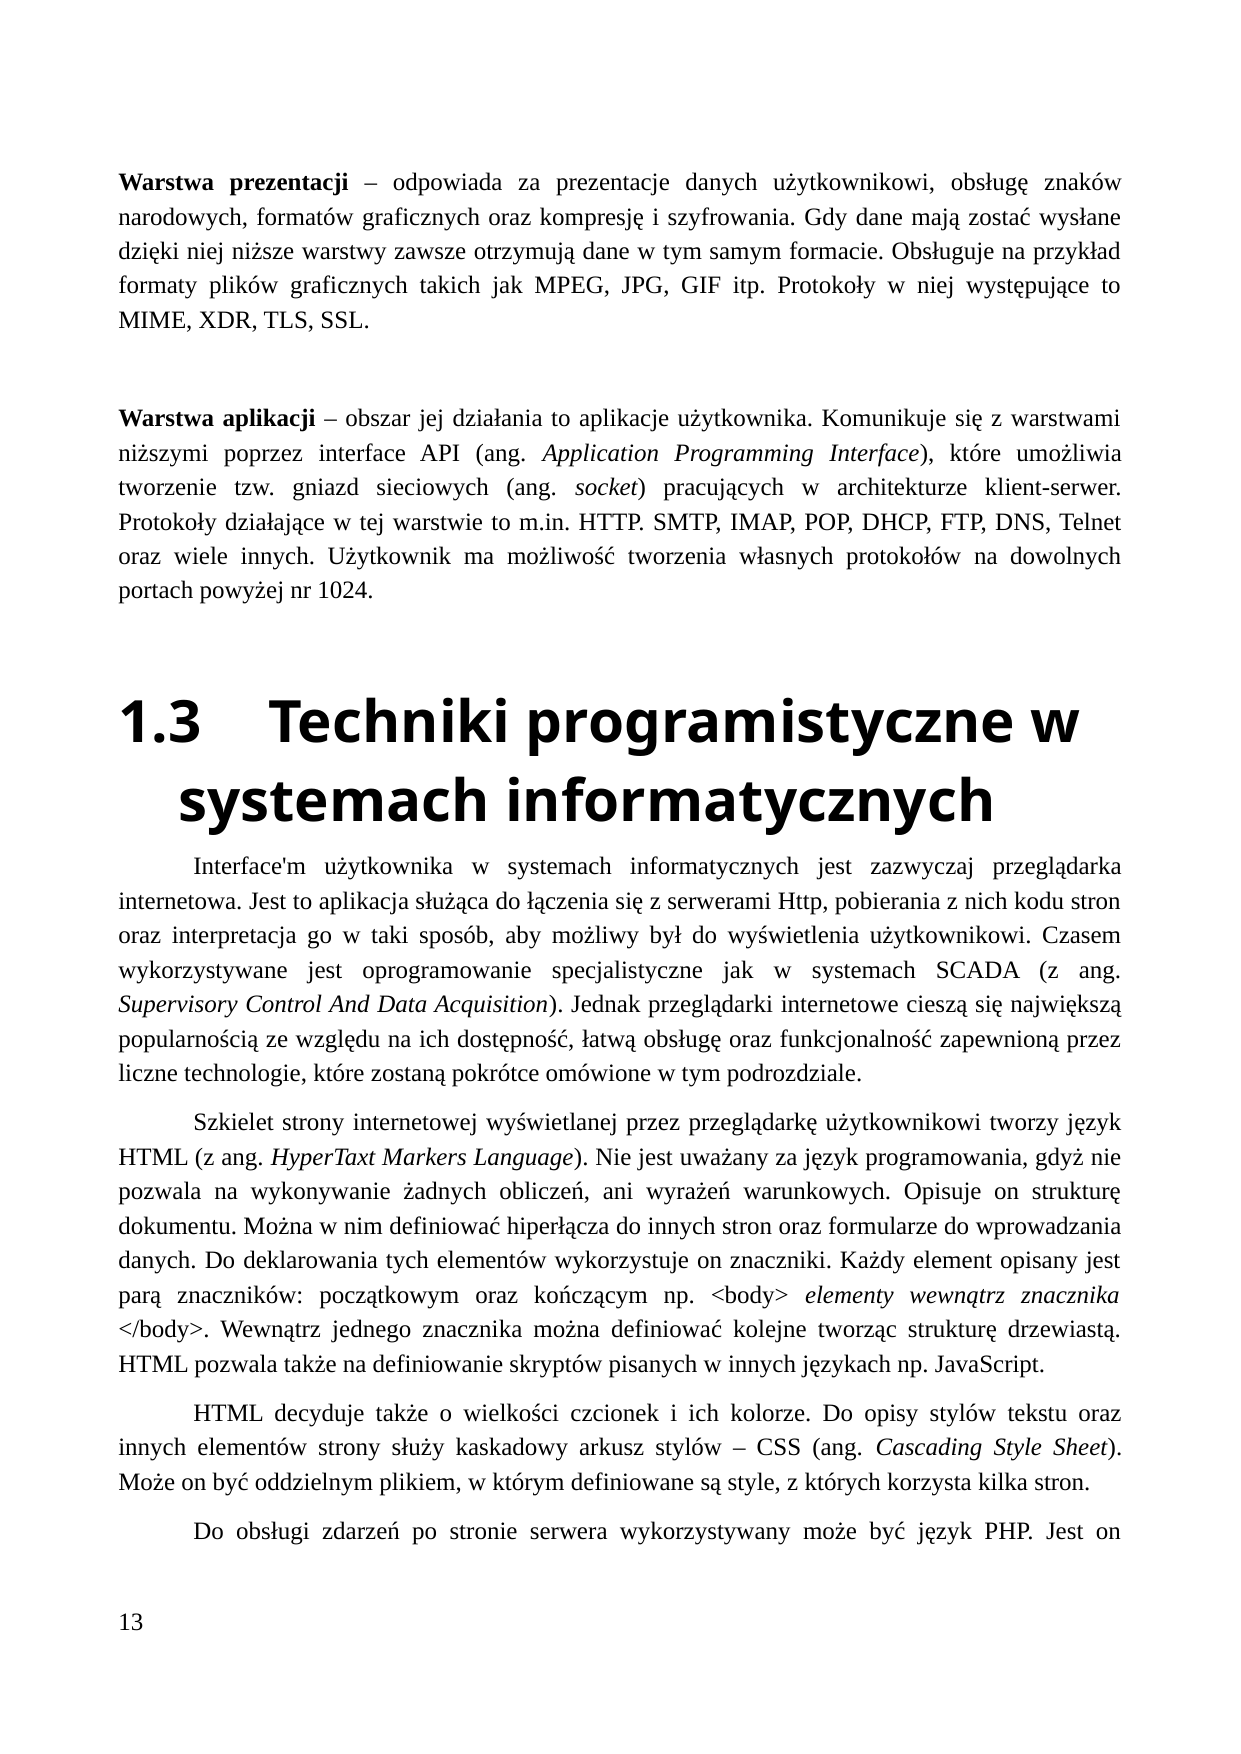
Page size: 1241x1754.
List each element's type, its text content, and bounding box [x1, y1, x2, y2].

subtitle Techniki programistyczne w systemach informatycznych [118, 680, 1122, 839]
text Warstwa prezentacji – odpowiada za prezentacje danych użytkownikowi, obsługę znaków narodowych, formatów graficznych oraz kompresję i szyfrowania. Gdy dane mają zostać wysłane dzięki niej niższe warstwy zawsze otrzymują dane w tym samym formacie. Obsługuje na przykład formaty plików graficznych takich jak MPEG, JPG, GIF itp. Protokoły w niej występujące to MIME, XDR, TLS, SSL. [118, 167, 1122, 334]
text HTML decyduje także o wielkości czcionek i ich kolorze. Do opisy stylów tekstu oraz innych elementów strony służy kaskadowy arkusz stylów – CSS (ang. Cascading Style Sheet). Może on być oddzielnym plikiem, w którym definiowane są style, z których korzysta kilka stron. [118, 1398, 1122, 1496]
text Interface'm użytkownika w systemach informatycznych jest zazwyczaj przeglądarka internetowa. Jest to aplikacja służąca do łączenia się z serwerami Http, pobierania z nich kodu stron oraz interpretacja go w taki sposób, aby możliwy był do wyświetlenia użytkownikowi. Czasem wykorzystywane jest oprogramowanie specjalistyczne jak w systemach SCADA (z ang. Supervisory Control And Data Acquisition). Jednak przeglądarki internetowe cieszą się największą popularnością ze względu na ich dostępność, łatwą obsługę oraz funkcjonalność zapewnioną przez liczne technologie, które zostaną pokrótce omówione w tym podrozdziale. [118, 851, 1122, 1087]
text Warstwa aplikacji – obszar jej działania to aplikacje użytkownika. Komunikuje się z warstwami niższymi poprzez interface API (ang. Application Programming Interface), które umożliwia tworzenie tzw. gniazd sieciowych (ang. socket) pracujących w architekturze klient-serwer. Protokoły działające w tej warstwie to m.in. HTTP. SMTP, IMAP, POP, DHCP, FTP, DNS, Telnet oraz wiele innych. Użytkownik ma możliwość tworzenia własnych protokołów na dowolnych portach powyżej nr 1024. [118, 403, 1122, 604]
text Szkielet strony internetowej wyświetlanej przez przeglądarkę użytkownikowi tworzy język HTML (z ang. HyperTaxt Markers Language). Nie jest uważany za język programowania, gdyż nie pozwala na wykonywanie żadnych obliczeń, ani wyrażeń warunkowych. Opisuje on strukturę dokumentu. Można w nim definiować hiperłącza do innych stron oraz formularze do wprowadzania danych. Do deklarowania tych elementów wykorzystuje on znaczniki. Każdy element opisany jest parą znaczników: początkowym oraz kończącym np. <body> elementy wewnątrz znacznika </body>. Wewnątrz jednego znacznika można definiować kolejne tworząc strukturę drzewiastą. HTML pozwala także na definiowanie skryptów pisanych w innych językach np. JavaScript. [118, 1107, 1122, 1377]
text Do obsługi zdarzeń po stronie serwera wykorzystywany może być język PHP. Jest on [118, 1516, 1122, 1544]
